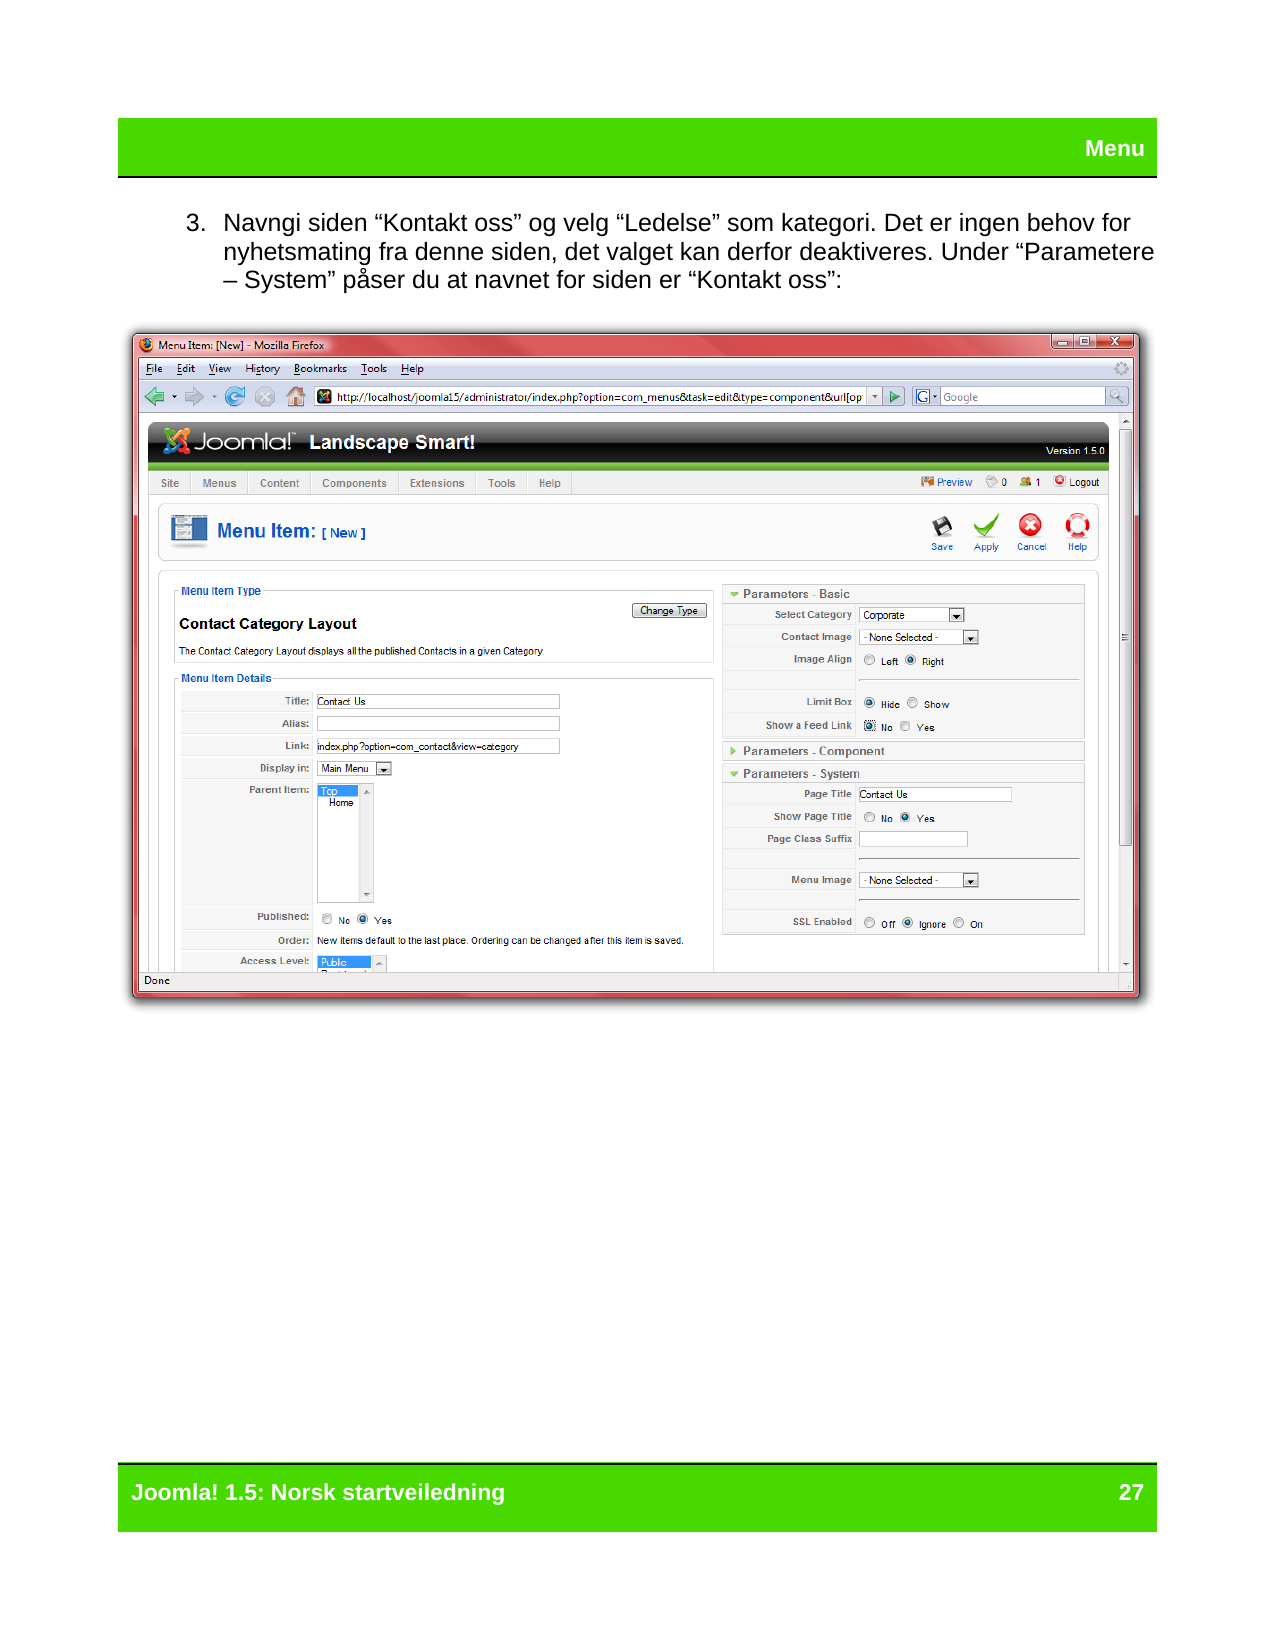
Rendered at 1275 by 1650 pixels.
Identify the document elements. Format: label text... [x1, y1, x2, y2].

picture [119, 320, 1156, 1014]
list Navngi siden “Kontakt oss” og velg “Ledelse” som kategori. Det er ingen behov for nyhetsmating fra denne siden, det valget kan derfor deaktiveres. Under “Parametere – System” påser du at navnet for siden er “Kontakt oss”: [186, 208, 1157, 294]
